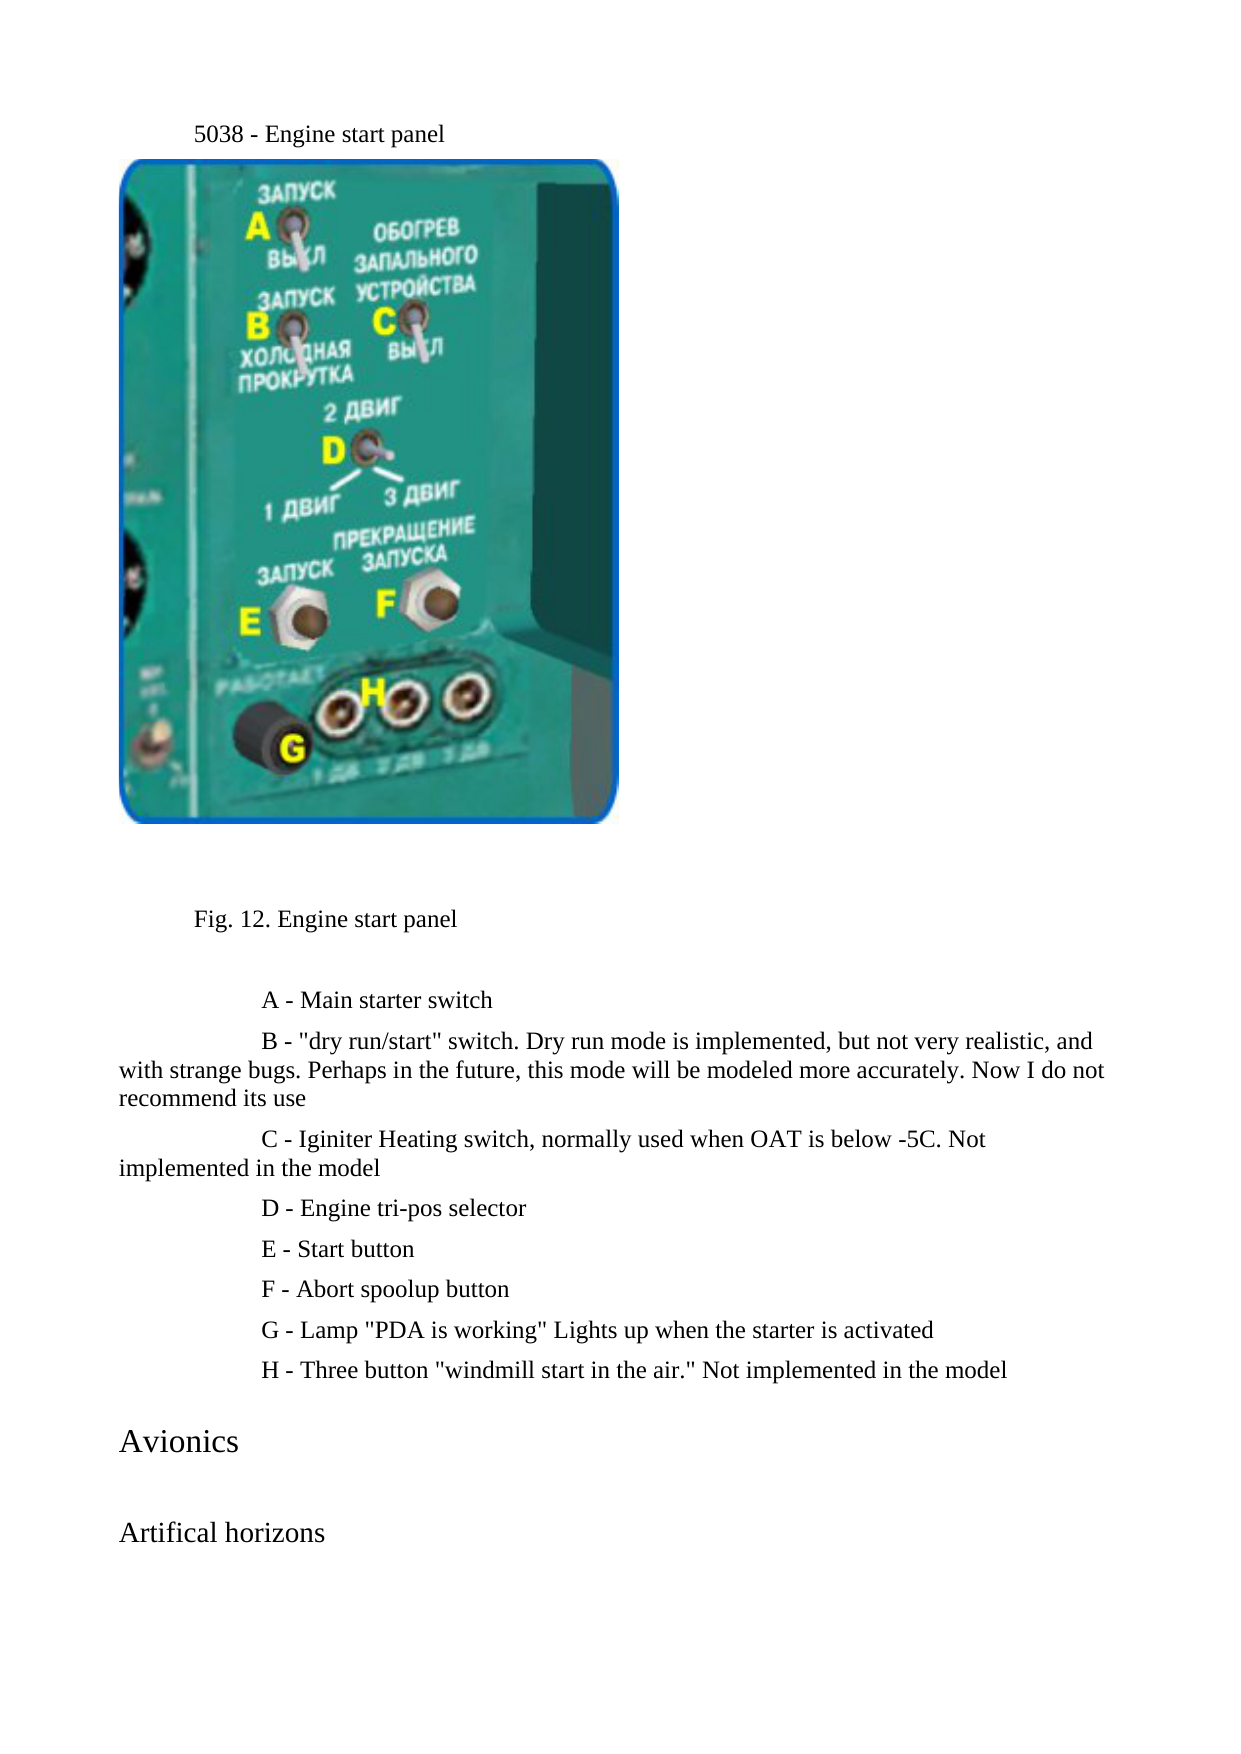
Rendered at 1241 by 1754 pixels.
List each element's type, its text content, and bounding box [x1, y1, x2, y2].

text C - Iginiter Heating switch, normally used when OAT is below -5C. Not implemented in the model [119, 1124, 1122, 1181]
text F - Abort spoolup button [119, 1274, 1122, 1303]
picture [118, 159, 619, 824]
text Avionics [119, 1421, 1122, 1459]
text Fig. 12. Engine start panel [119, 904, 1122, 933]
text E - Start button [119, 1234, 1122, 1262]
text H - Three button "windmill start in the air." Not implemented in the model [119, 1355, 1122, 1384]
text 5038 - Engine start panel [119, 119, 1122, 147]
text B - "dry run/start" switch. Dry run mode is implemented, but not very realistic, and with strange bugs. Perhaps in the future, this mode will be modeled more accurately. Now I do not recommend its use [119, 1026, 1122, 1112]
text G - Lamp "PDA is working" Lights up when the starter is activated [119, 1315, 1122, 1343]
text A - Main starter switch [119, 985, 1122, 1014]
text D - Engine tri-pos selector [119, 1193, 1122, 1222]
text Artifical horizons [119, 1515, 1122, 1549]
